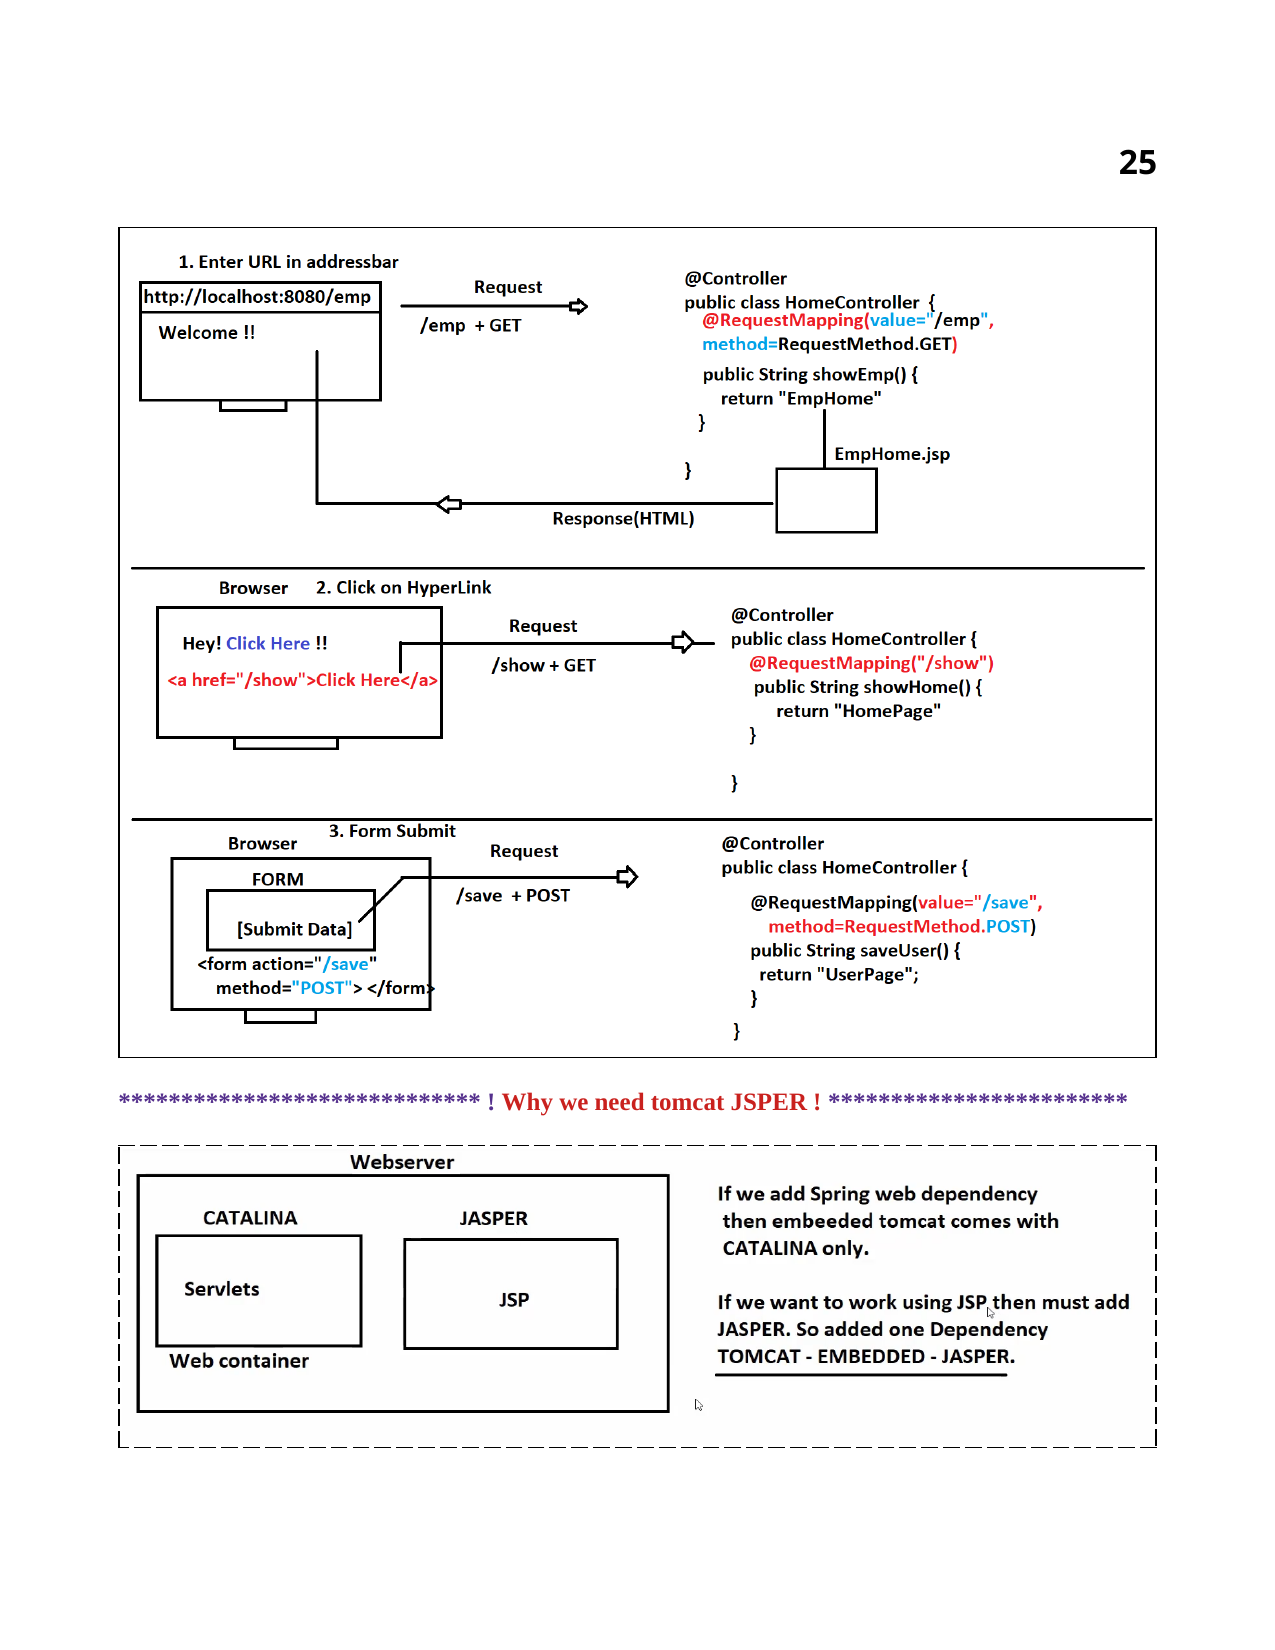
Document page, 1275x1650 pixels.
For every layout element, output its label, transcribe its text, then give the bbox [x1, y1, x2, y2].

text ***************************** ! Why we need tomcat JSPER ! ************************ [118, 1087, 1157, 1116]
picture [122, 231, 1153, 1054]
picture [122, 1149, 1153, 1444]
